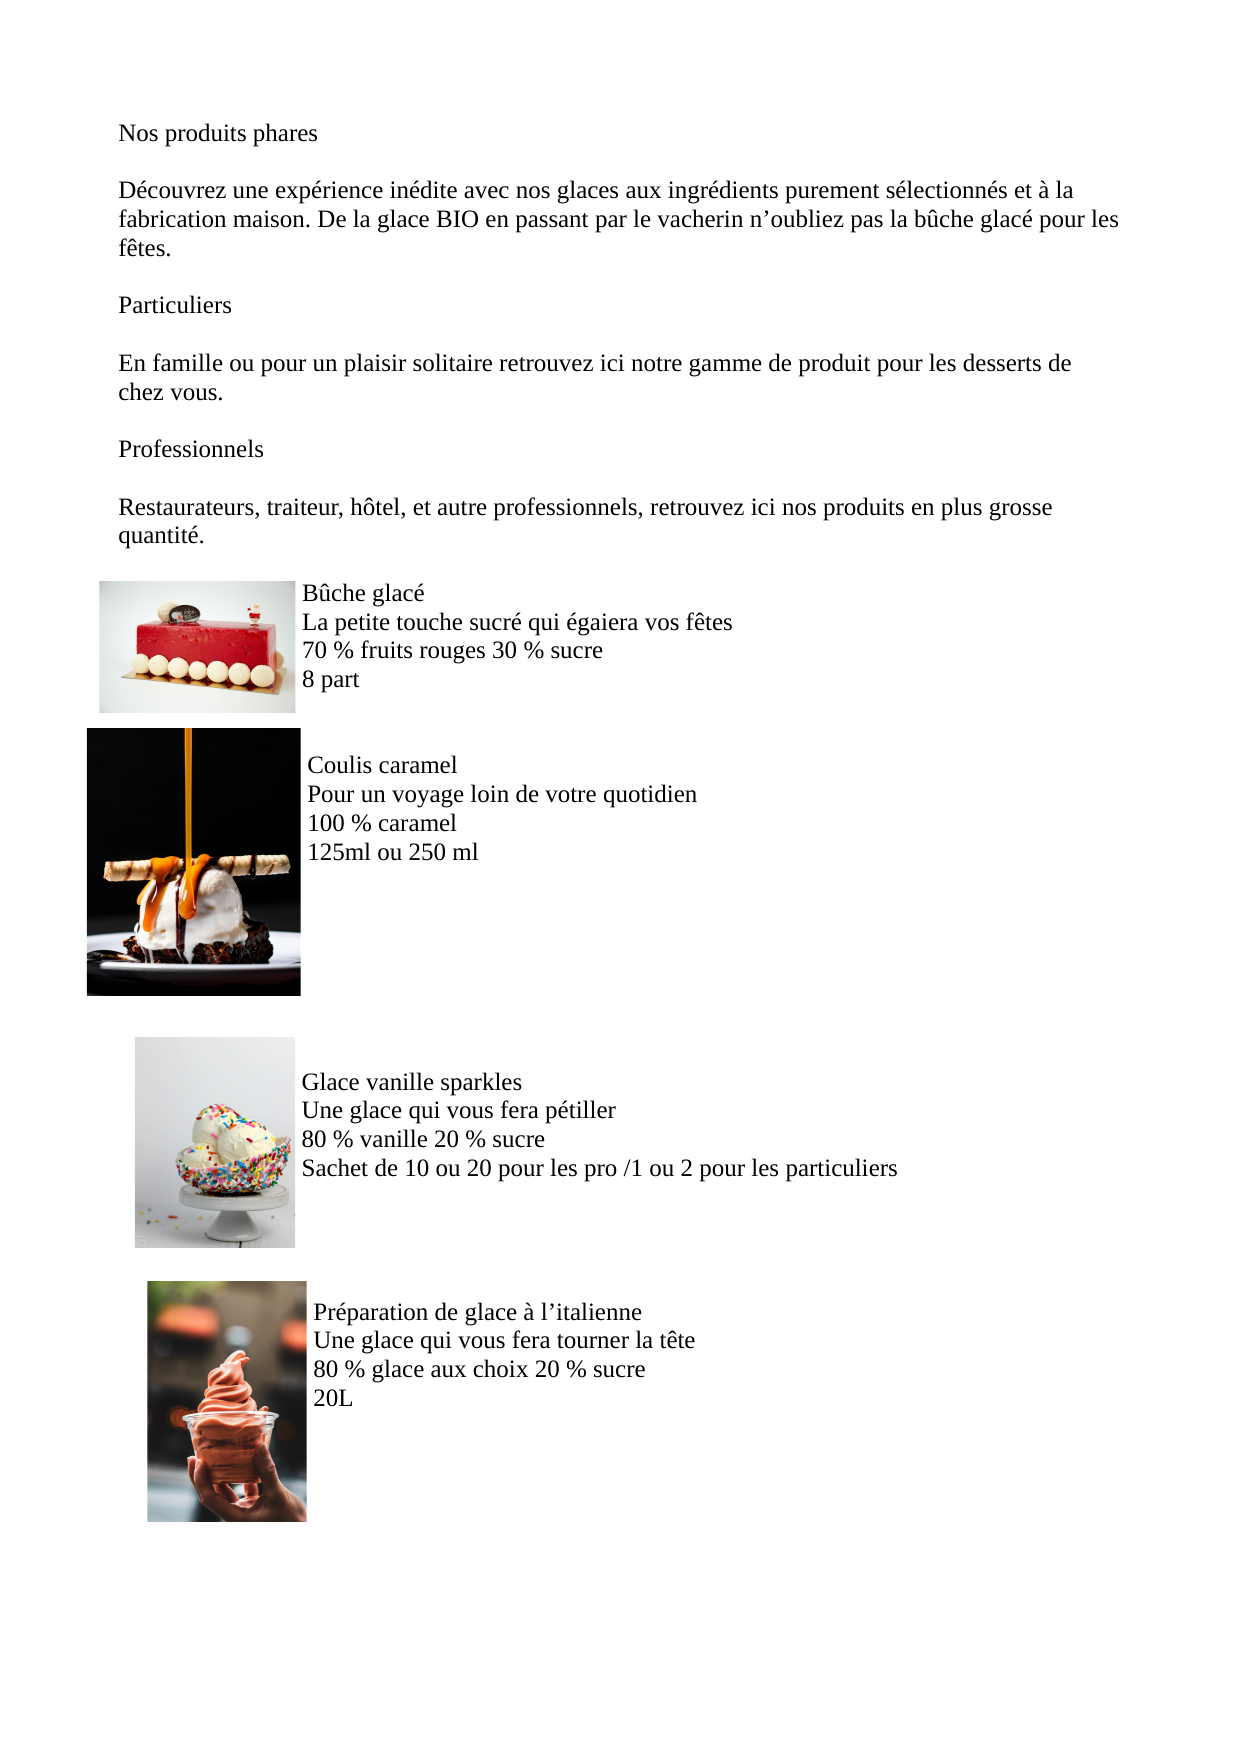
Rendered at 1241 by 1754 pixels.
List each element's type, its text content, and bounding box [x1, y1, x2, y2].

text La petite touche sucré qui égaiera vos fêtes [296, 607, 1122, 636]
text Une glace qui vous fera tourner la tête [307, 1326, 1122, 1354]
text Bûche glacé [118, 578, 1122, 607]
text Préparation de glace à l’italienne [307, 1297, 1122, 1326]
text 80 % glace aux choix 20 % sucre [307, 1354, 1122, 1383]
text [118, 1383, 147, 1412]
text Pour un voyage loin de votre quotidien [301, 779, 1122, 808]
text Coulis caramel [301, 751, 1122, 779]
text [118, 1297, 147, 1326]
text Professionnels [118, 434, 1122, 463]
text Glace vanille sparkles [296, 1067, 1122, 1096]
text 70 % fruits rouges 30 % sucre [296, 636, 1122, 664]
text Nos produits phares [118, 118, 1122, 147]
text 20L [307, 1383, 1122, 1412]
text Particuliers [118, 291, 1122, 319]
text 8 part [296, 664, 1122, 693]
text [118, 1067, 134, 1096]
text 125ml ou 250 ml [301, 837, 1122, 866]
picture [147, 1281, 307, 1522]
picture [86, 728, 301, 996]
text En famille ou pour un plaisir solitaire retrouvez ici notre gamme de produit pour les desserts de chez vous. [118, 348, 1122, 406]
picture [134, 1037, 296, 1248]
text Découvrez une expérience inédite avec nos glaces aux ingrédients purement sélectionnés et à la fabrication maison. De la glace BIO en passant par le vacherin n’oubliez pas la bûche glacé pour les fêtes. [118, 176, 1122, 262]
text Restaurateurs, traiteur, hôtel, et autre professionnels, retrouvez ici nos produits en plus grosse quantité. [118, 492, 1122, 549]
text 80 % vanille 20 % sucre [296, 1124, 1122, 1153]
text Sachet de 10 ou 20 pour les pro /1 ou 2 pour les particuliers [296, 1153, 1122, 1182]
text [118, 1326, 147, 1354]
text 100 % caramel [301, 808, 1122, 837]
picture [99, 581, 296, 713]
text [118, 1124, 134, 1153]
text Une glace qui vous fera pétiller [296, 1096, 1122, 1124]
text [118, 1354, 147, 1383]
